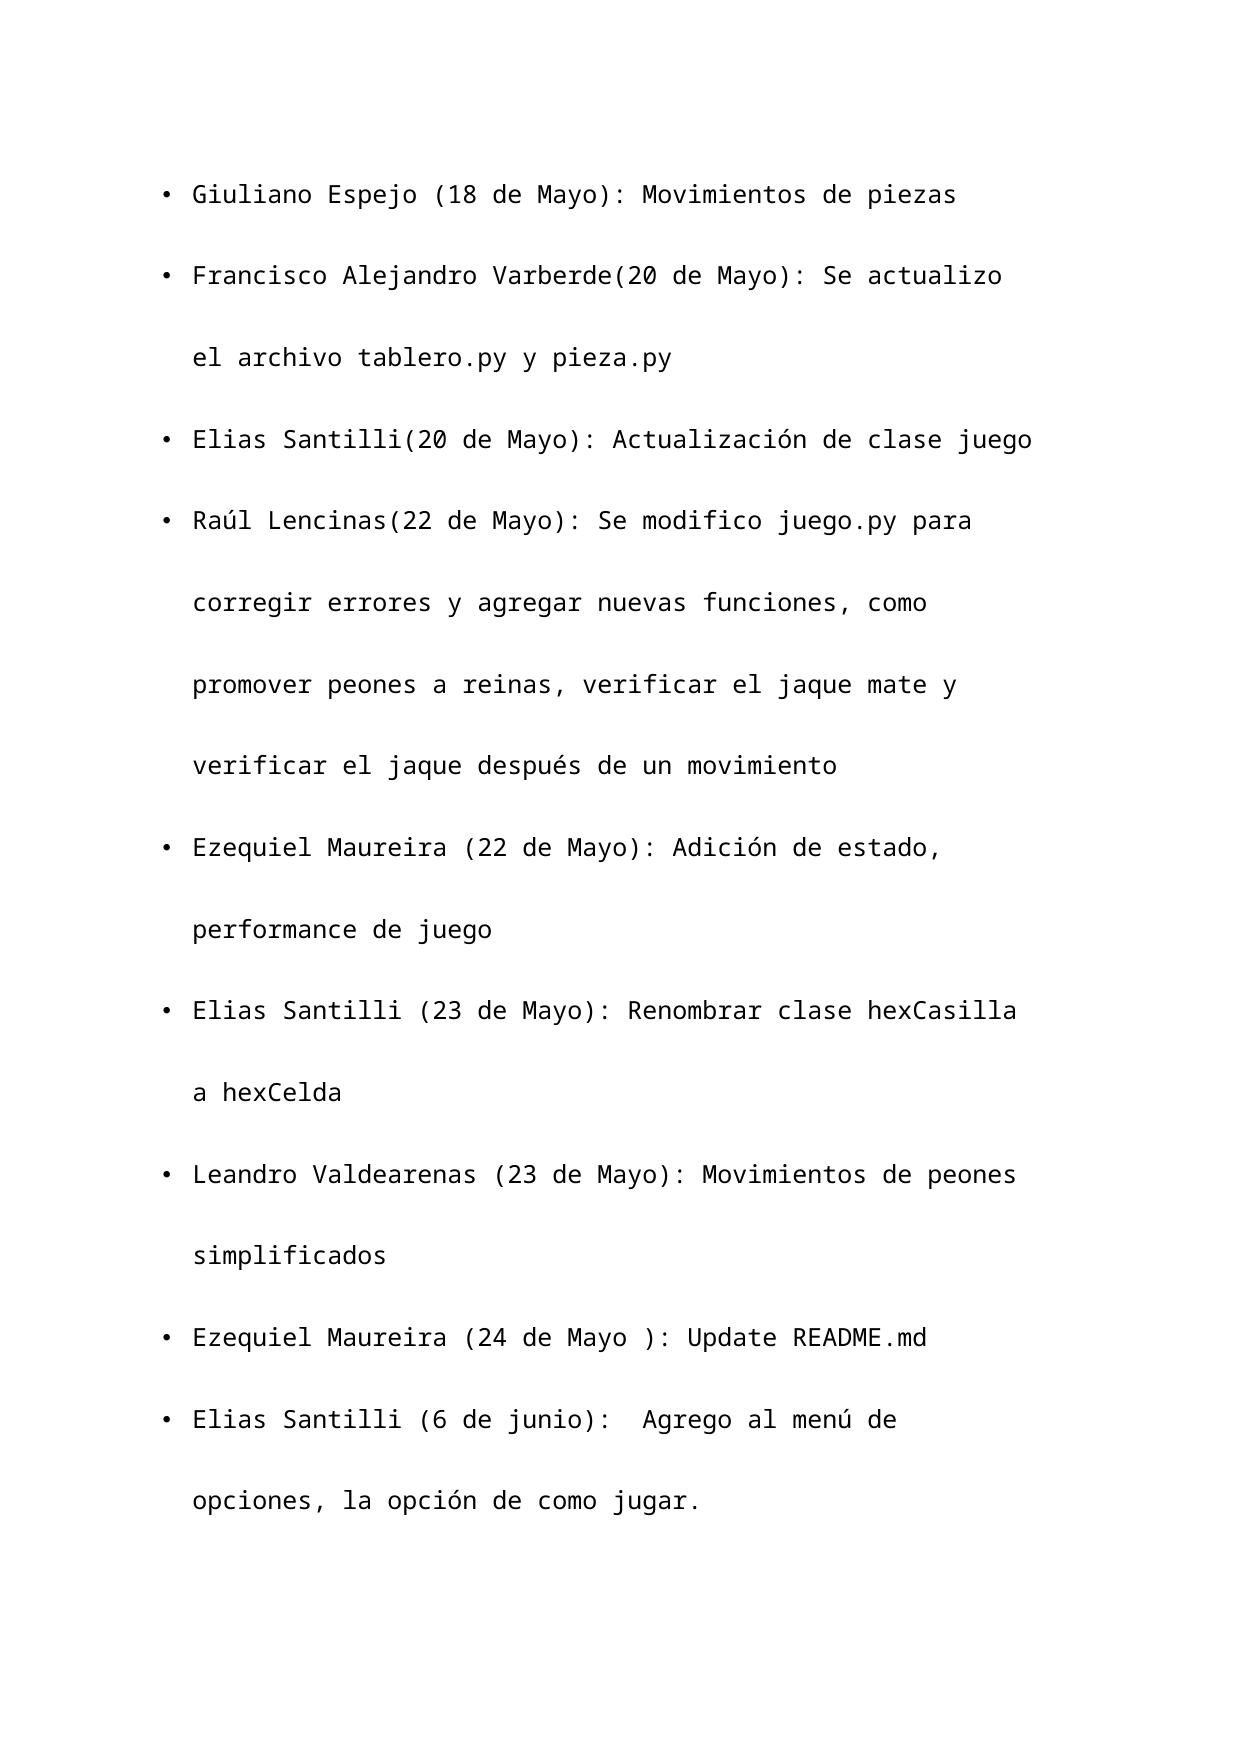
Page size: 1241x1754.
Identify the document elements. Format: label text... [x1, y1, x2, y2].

list Elias Santilli (6 de junio): Agrego al menú de opciones, la opción de como jugar. [162, 1401, 1038, 1517]
list Leandro Valdearenas (23 de Mayo): Movimientos de peones simplificados [162, 1156, 1038, 1272]
list Giuliano Espejo (18 de Mayo): Movimientos de piezas [162, 176, 1038, 210]
list Elias Santilli (23 de Mayo): Renombrar clase hexCasilla a hexCelda [162, 993, 1038, 1109]
list Francisco Alejandro Varberde(20 de Mayo): Se actualizo el archivo tablero.py y pieza.py [162, 258, 1038, 374]
list Raúl Lencinas(22 de Mayo): Se modifico juego.py para corregir errores y agregar nuevas funciones, como promover peones a reinas, verificar el jaque mate y verificar el jaque después de un movimiento [162, 503, 1038, 782]
list Ezequiel Maureira (22 de Mayo): Adición de estado, performance de juego [162, 830, 1038, 945]
list Elias Santilli(20 de Mayo): Actualización de clase juego [162, 421, 1038, 455]
list Ezequiel Maureira (24 de Mayo ): Update README.md [162, 1320, 1038, 1354]
